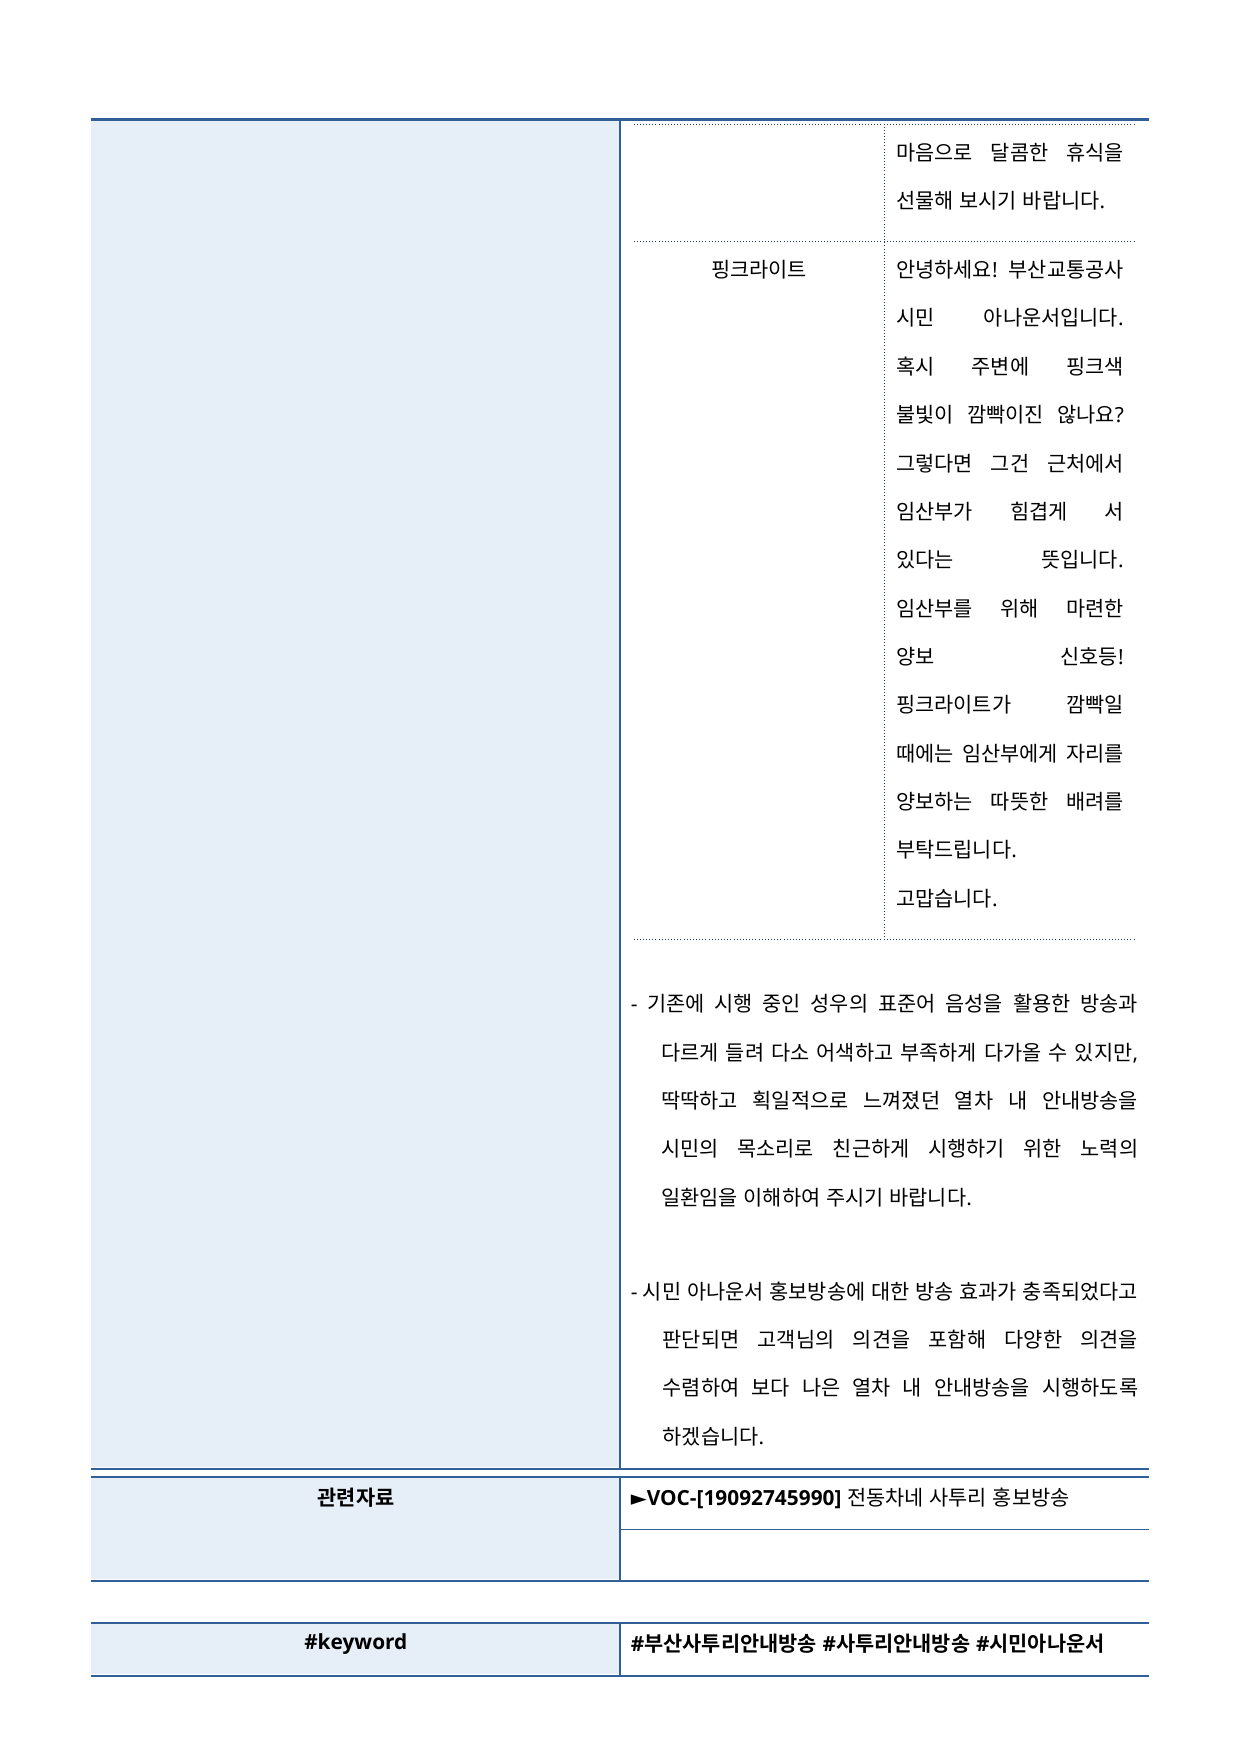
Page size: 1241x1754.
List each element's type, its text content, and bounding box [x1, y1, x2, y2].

table_header 관련자료 [91, 1478, 619, 1579]
table_cell 안녕하세요! 부산교통공사 시민 아나운서입니다. 혹시 주변에 핑크색 불빛이 깜빡이진 않나요? 그렇다면 그건 근처에서 임산부가 힘겹게 서 있다는 뜻입니다. 임산부를 위해 마련한 양보 신호등! 핑크라이트가 깜빡일 때에는 임산부에게 자리를 양보하는 따뜻한 배려를 부탁드립니다. 고맙습니다. [884, 241, 1135, 938]
table_header - 기존에 시행 중인 성우의 표준어 음성을 활용한 방송과 다르게 들려 다소 어색하고 부족하게 다가올 수 있지만, 딱딱하고 획일적으로 느껴졌던 열차 내 안내방송을 시민의 목소리로 친근하게 시행하기 위한 노력의 일환임을 이해하여 주시기 바랍니다. - 시민 아나운서 홍보방송에 대한 방송 효과가 충족되었다고 판단되면 고객님의 의견을 포함해 다양한 의견을 수렴하여 보다 나은 열차 내 안내방송을 시행하도록 하겠습니다. [621, 121, 1149, 1467]
table_header [634, 124, 884, 241]
table_header #keyword [91, 1624, 619, 1674]
table_cell [621, 1530, 1149, 1579]
table_header 마음으로 달콤한 휴식을 선물해 보시기 바랍니다. [884, 124, 1135, 241]
table_header [91, 121, 619, 1467]
table_cell 핑크라이트 [634, 241, 884, 938]
table_header ►VOC-[19092745990] 전동차네 사투리 홍보방송 [621, 1478, 1149, 1528]
table_header #부산사투리안내방송 #사투리안내방송 #시민아나운서 [621, 1624, 1149, 1674]
